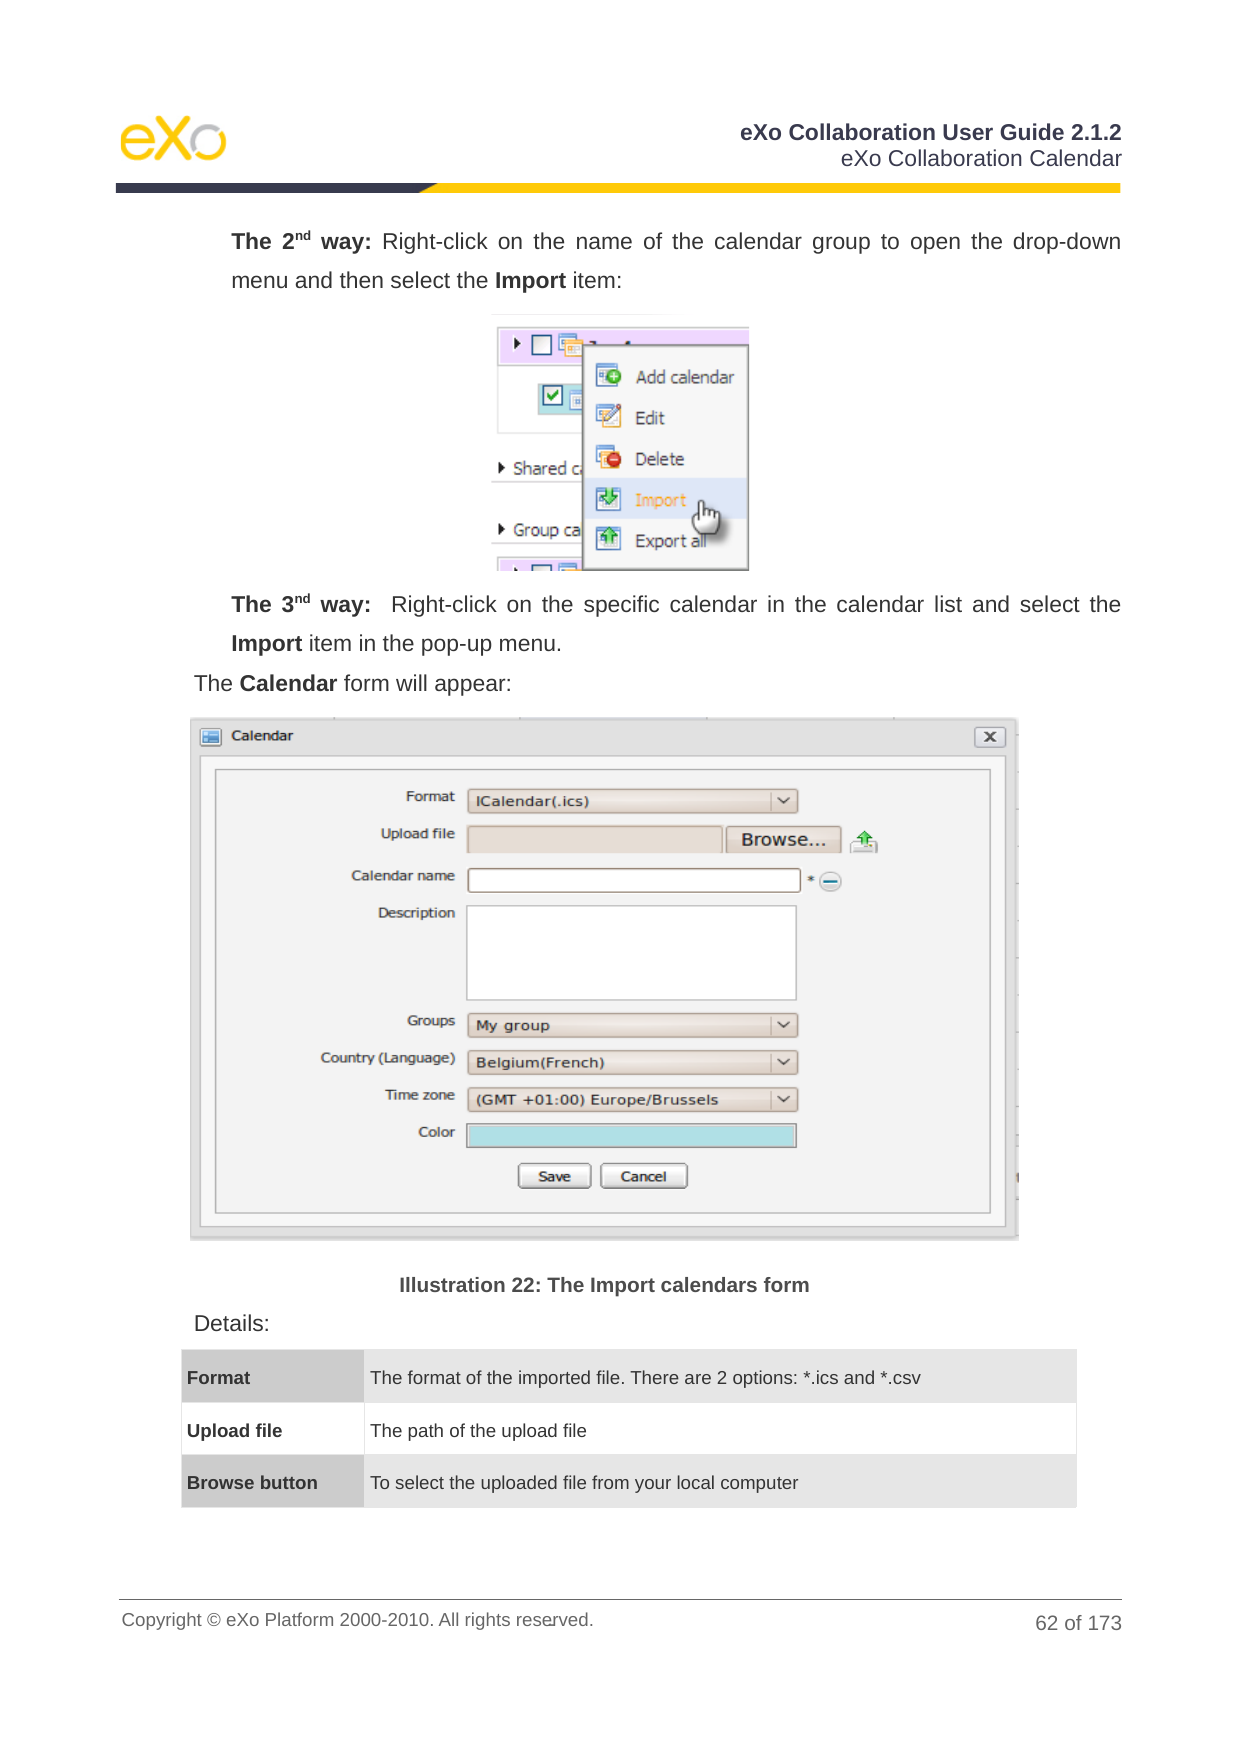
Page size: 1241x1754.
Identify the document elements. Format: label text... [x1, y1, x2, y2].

picture [120, 115, 227, 161]
table_cell The path of the upload file [365, 1403, 1076, 1454]
list The Calendar form will appear: [156, 670, 1122, 696]
list Details: [144, 708, 1122, 1336]
table_cell Browse button [182, 1455, 364, 1507]
list Illustration 22: The Import calendars form [144, 783, 1064, 1296]
picture [190, 717, 1019, 1241]
table_cell Upload file [182, 1403, 364, 1454]
picture [491, 314, 750, 571]
list The 2nd way: Right-click on the name of the calendar group to open the drop-down menu and then select the Import item: [193, 228, 1122, 293]
list The 3nd way: Right-click on the specific calendar in the calendar list and select the Import item in the pop-up menu. [193, 307, 1122, 657]
table_header The format of the imported file. There are 2 options: *.ics and *.csv [365, 1350, 1076, 1402]
table_cell To select the uploaded file from your local computer [365, 1455, 1076, 1507]
picture [115, 183, 1121, 193]
table_header Format [182, 1350, 364, 1402]
